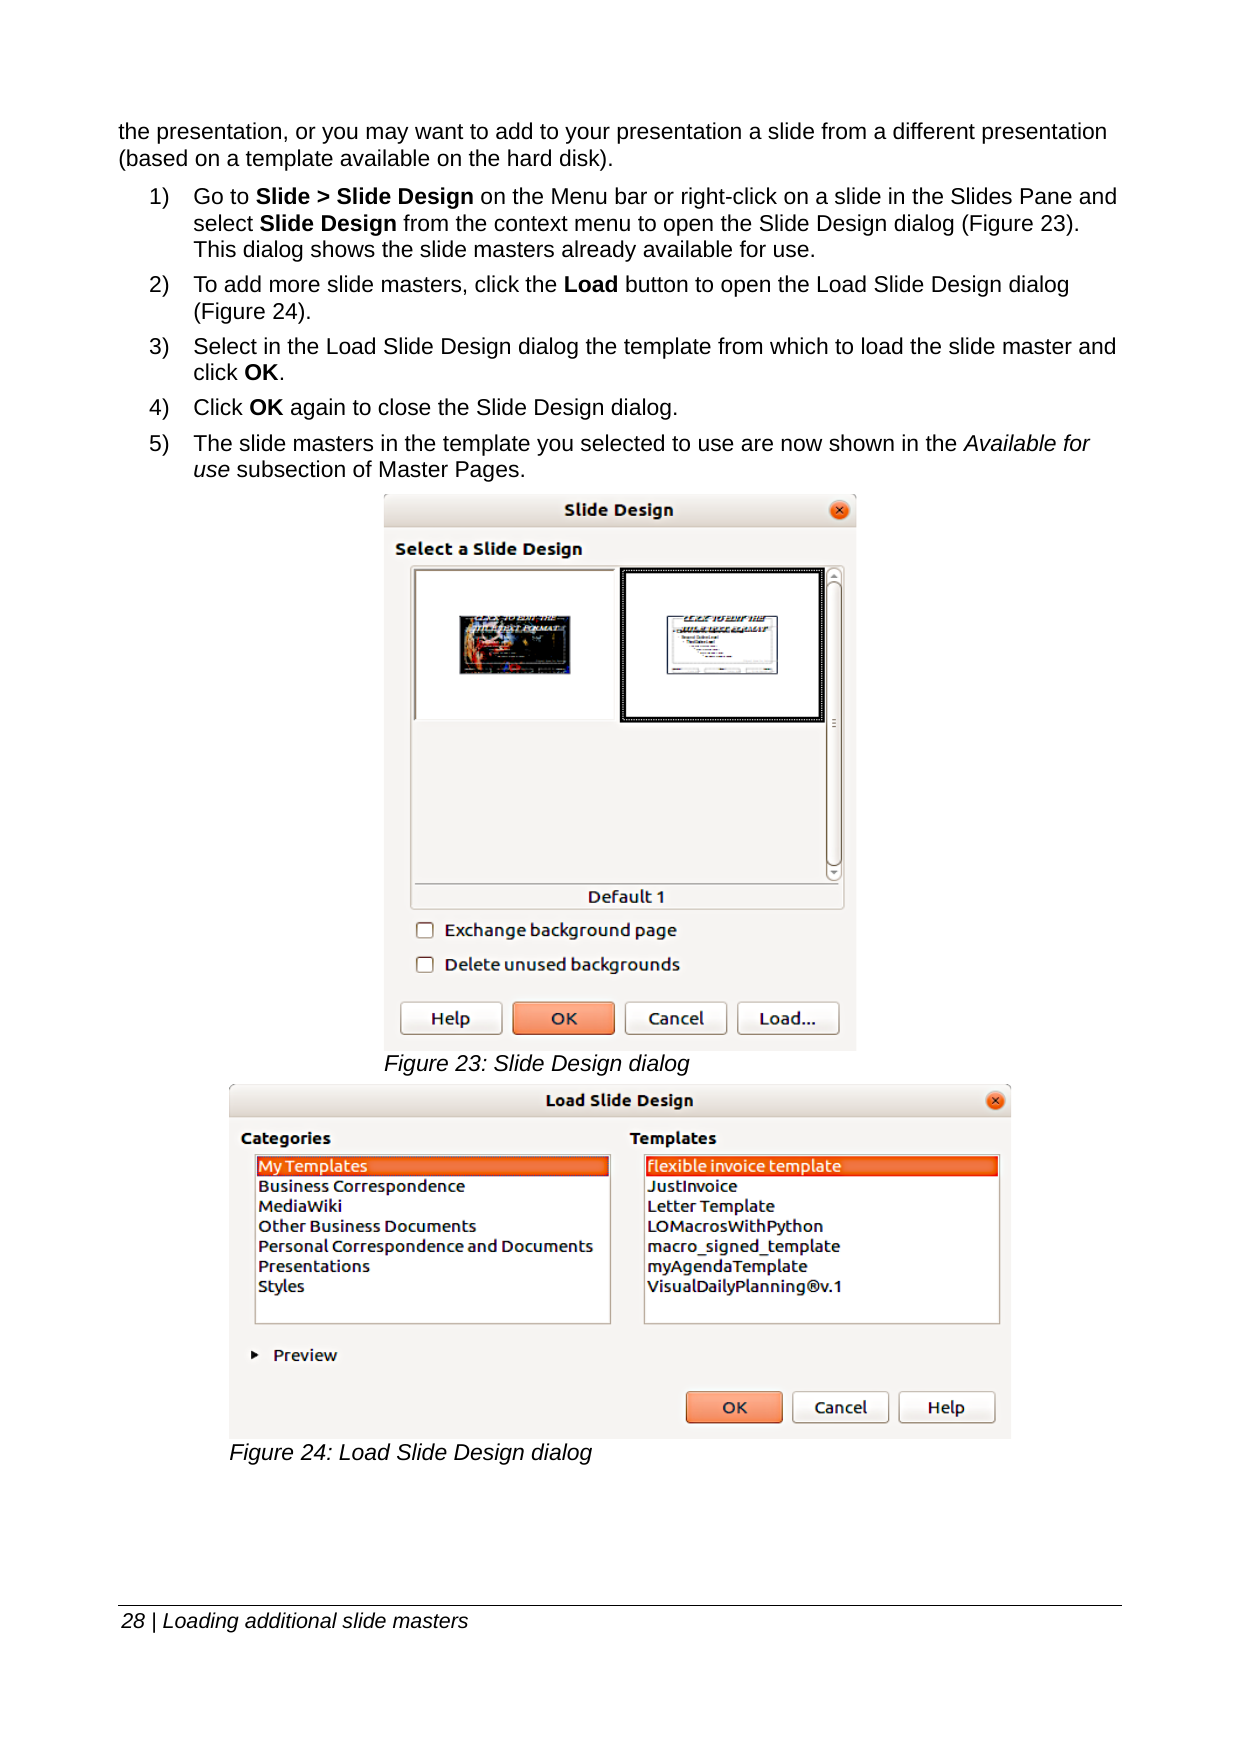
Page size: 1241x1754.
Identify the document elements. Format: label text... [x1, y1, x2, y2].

text the presentation, or you may want to add to your presentation a slide from a different presentation (based on a template available on the hard disk). [118, 118, 1122, 171]
list Go to Slide > Slide Design on the Menu bar or right-click on a slide in the Slides Pane and select Slide Design from the context menu to open the Slide Design dialog (Figure 23). This dialog shows the slide masters already available for use. [169, 183, 1122, 262]
list Select in the Load Slide Design dialog the template from which to load the slide master and click OK. [169, 333, 1122, 386]
text Figure 24: Load Slide Design dialog [229, 1439, 1011, 1465]
text Figure 23: Slide Design dialog [384, 1051, 856, 1076]
list The slide masters in the template you selected to use are now shown in the Available for use subsection of Master Pages. [169, 429, 1122, 482]
list To add more slide masters, click the Load button to open the Load Slide Design dialog (Figure 24). [169, 271, 1122, 324]
picture [229, 1084, 1012, 1439]
list Click OK again to close the Slide Design dialog. [169, 394, 1122, 421]
picture [383, 494, 857, 1051]
